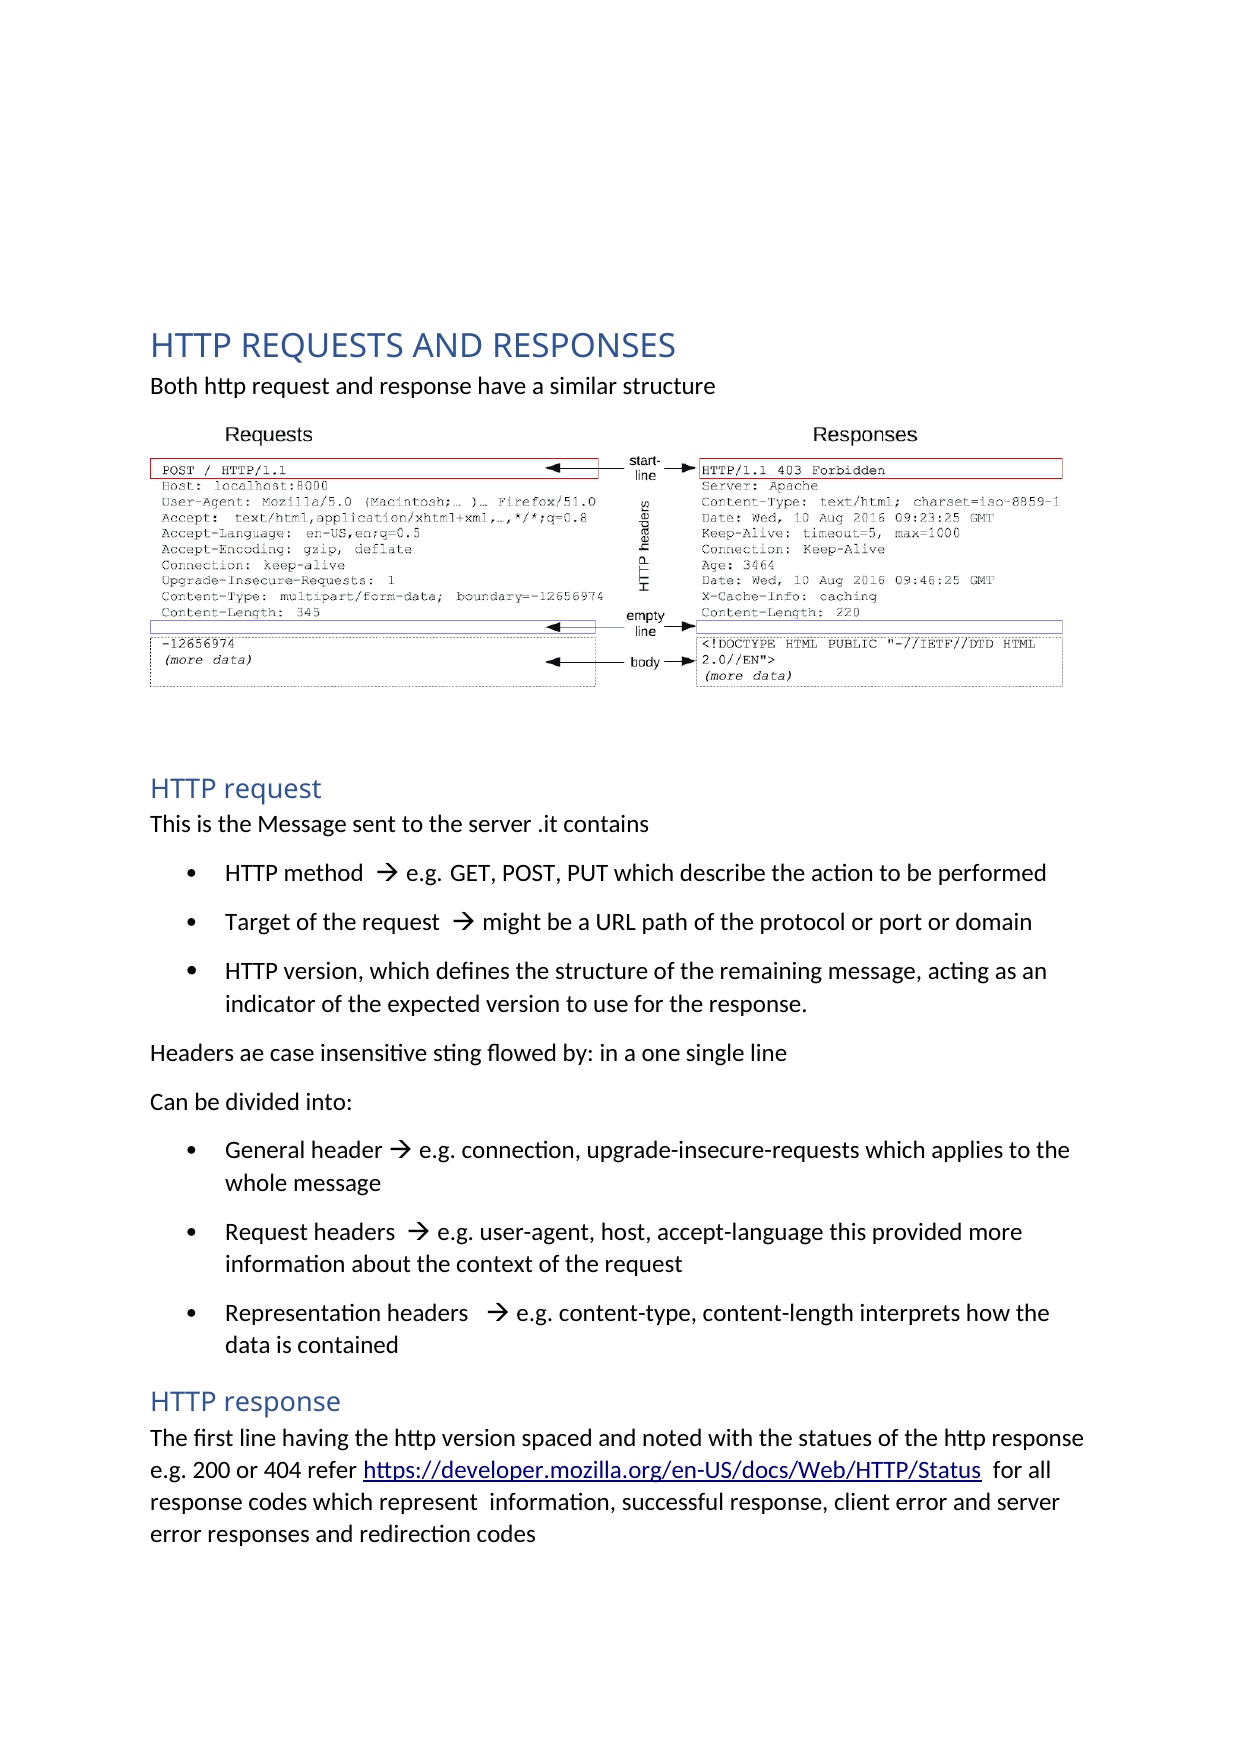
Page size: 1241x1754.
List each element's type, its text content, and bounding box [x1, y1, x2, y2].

subtitle HTTP REQUESTS AND RESPONSES [150, 322, 1090, 367]
subtitle HTTP request [150, 769, 1090, 806]
list Request headers  e.g. user-agent, host, accept-language this provided more information about the context of the request [187, 1216, 1090, 1279]
list Target of the request  might be a URL path of the protocol or port or domain [187, 907, 1090, 937]
text Headers ae case insensitive sting flowed by: in a one single line [150, 1037, 1090, 1067]
list General header  e.g. connection, upgrade-insecure-requests which applies to the whole message [187, 1135, 1090, 1197]
list Representation headers  e.g. content-type, content-length interprets how the data is contained [187, 1297, 1090, 1360]
list HTTP version, which defines the structure of the remaining message, acting as an indicator of the expected version to use for the response. [187, 956, 1090, 1018]
text Can be divided into: [150, 1086, 1090, 1116]
text This is the Message sent to the server .it contains [150, 809, 1090, 839]
list HTTP method  e.g. GET, POST, PUT which describe the action to be performed [187, 858, 1090, 888]
text Both http request and response have a similar structure [150, 370, 1090, 401]
subtitle HTTP response [150, 1383, 1090, 1419]
text The first line having the http version spaced and noted with the statues of the http response e.g. 200 or 404 refer https://developer.mozilla.org/en-US/docs/Web/HTTP/Status for all response codes which represent information, successful response, client error and server error responses and redirection codes [150, 1422, 1090, 1549]
